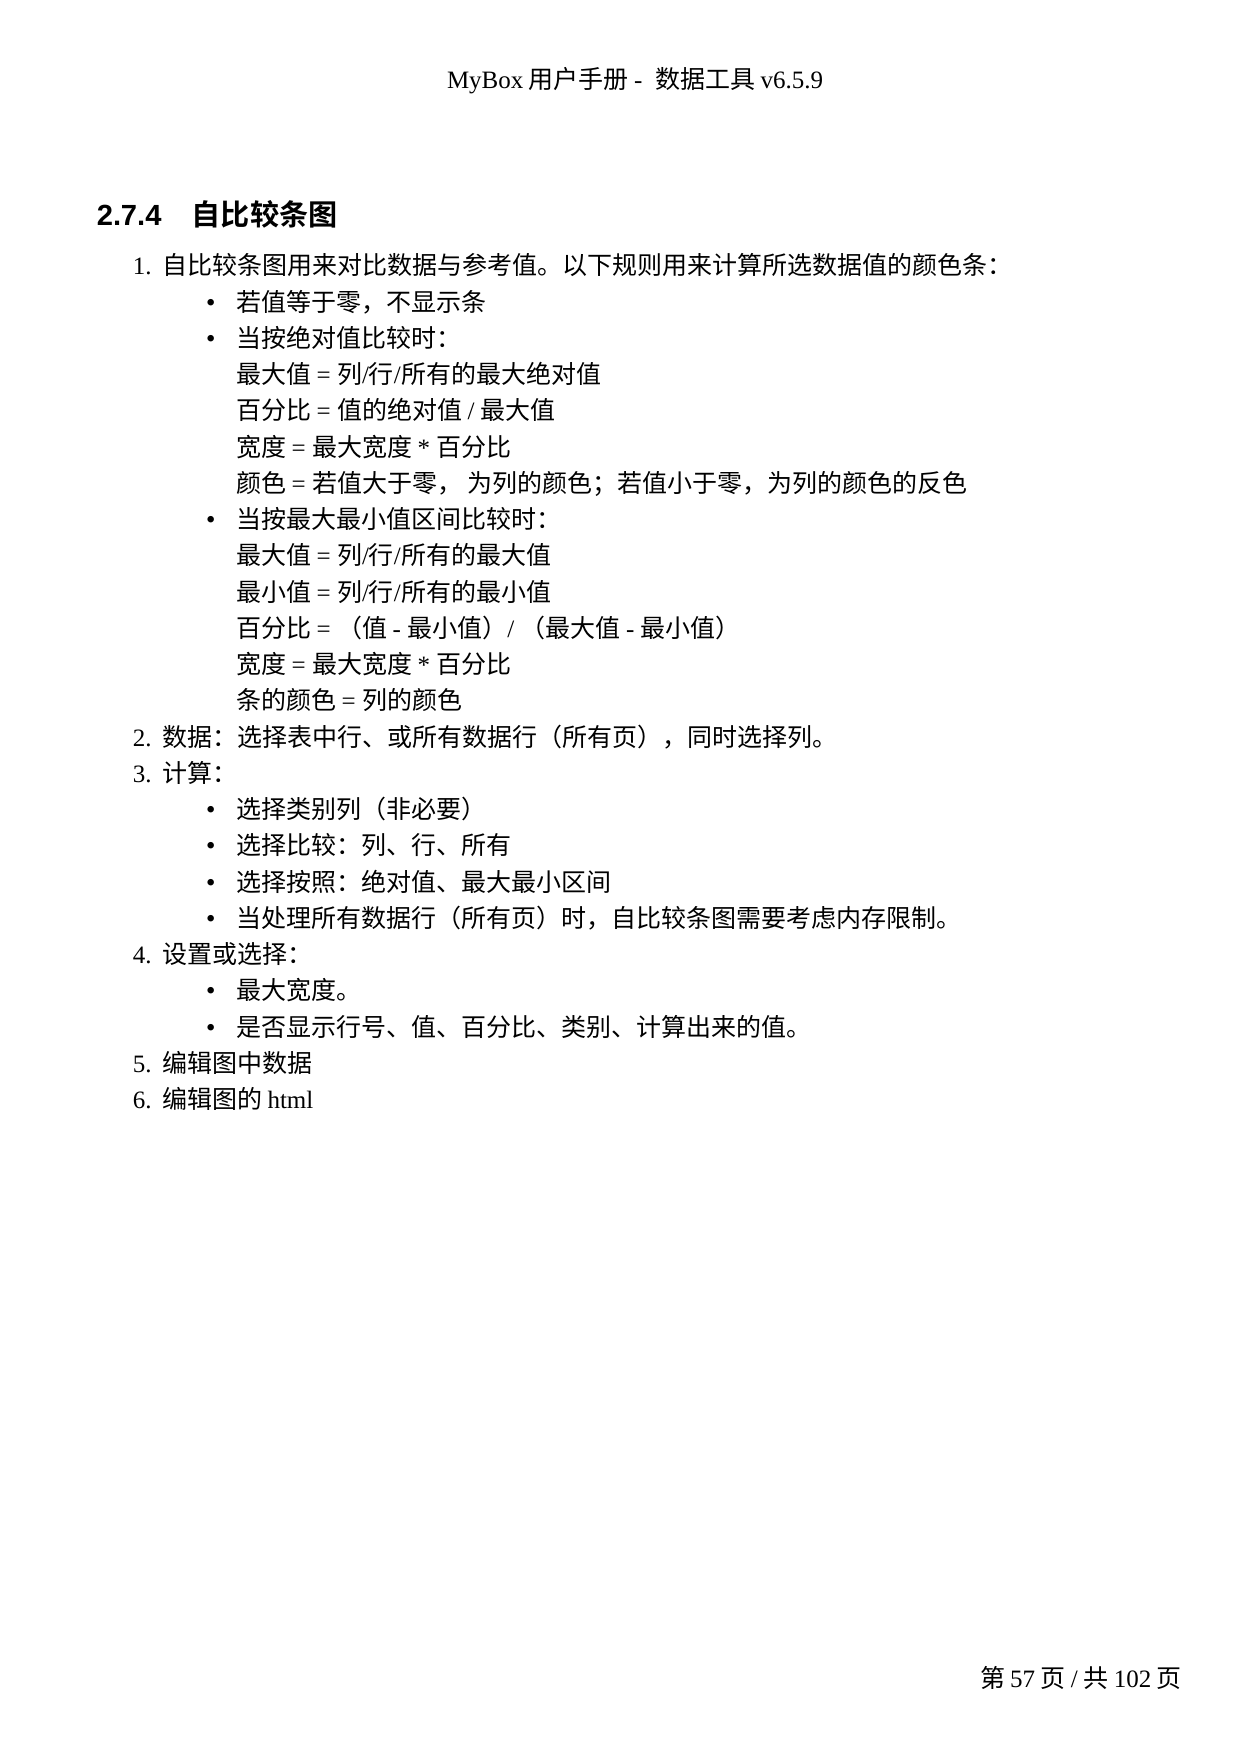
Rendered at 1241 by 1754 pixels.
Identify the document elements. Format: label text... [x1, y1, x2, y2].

list 计算： [133, 753, 1181, 789]
list 最大宽度。 [206, 971, 1181, 1007]
list 自比较条图用来对比数据与参考值。以下规则用来计算所选数据值的颜色条： [133, 246, 1181, 282]
subtitle 自比较条图 [88, 191, 1181, 233]
list 选择比较：列、行、所有 [206, 826, 1181, 862]
list 编辑图中数据 [133, 1043, 1181, 1079]
list 是否显示行号、值、百分比、类别、计算出来的值。 [206, 1007, 1181, 1043]
list 当按最大最小值区间比较时： 最大值 = 列/行/所有的最大值 最小值 = 列/行/所有的最小值 百分比 = （值 - 最小值）/ （最大值 - 最小值） 宽度 = 最大宽度 * 百分比 条的颜色 = 列的颜色 [206, 499, 1181, 717]
list 当处理所有数据行（所有页）时，自比较条图需要考虑内存限制。 [206, 898, 1181, 934]
list 选择按照：绝对值、最大最小区间 [206, 862, 1181, 898]
list 设置或选择： [133, 934, 1181, 971]
list 当按绝对值比较时： 最大值 = 列/行/所有的最大绝对值 百分比 = 值的绝对值 / 最大值 宽度 = 最大宽度 * 百分比 颜色 = 若值大于零， 为列的颜色；若值小于零，为列的颜色的反色 [206, 318, 1181, 499]
list 若值等于零，不显示条 [206, 282, 1181, 318]
list 选择类别列（非必要） [206, 789, 1181, 826]
list 数据：选择表中行、或所有数据行（所有页），同时选择列。 [133, 717, 1181, 753]
list 编辑图的html [133, 1079, 1181, 1116]
